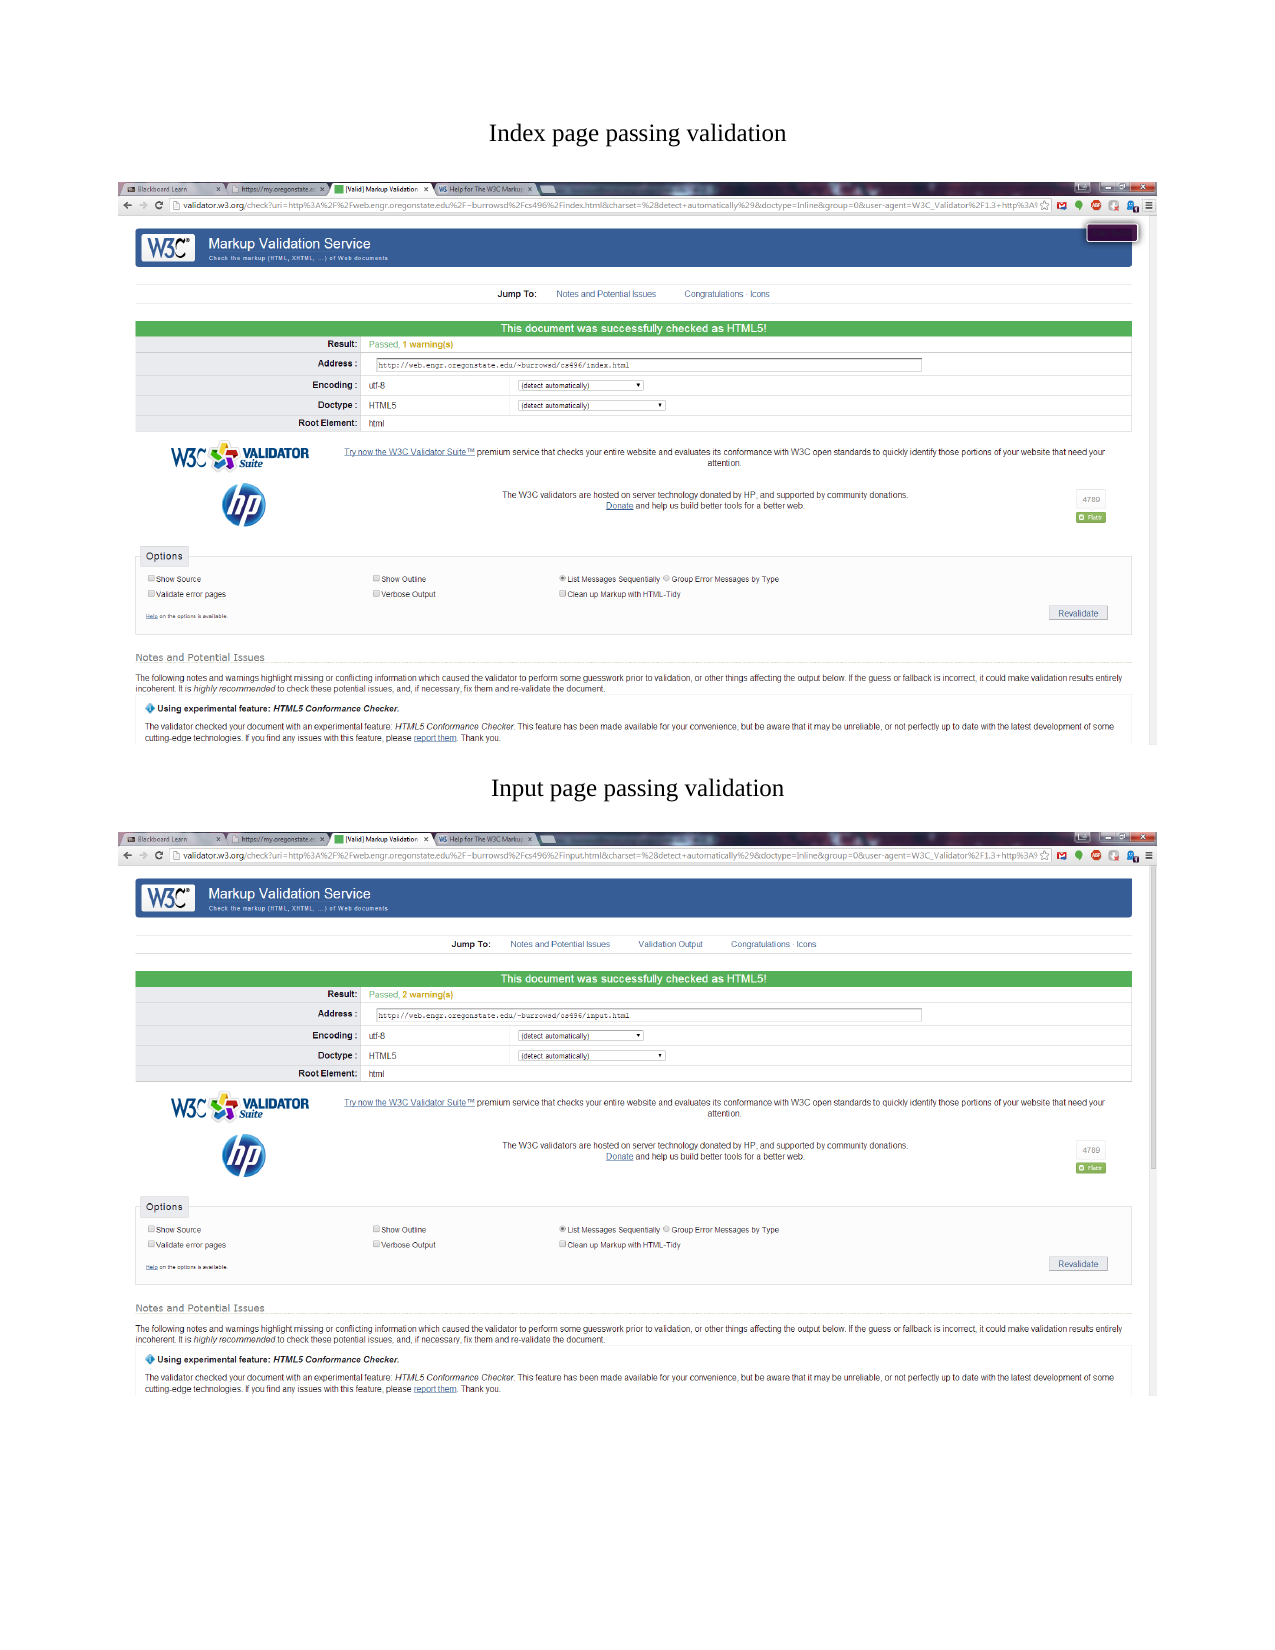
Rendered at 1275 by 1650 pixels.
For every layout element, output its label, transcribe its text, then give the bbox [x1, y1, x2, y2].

text Input page passing validation [118, 773, 1157, 802]
text Index page passing validation [118, 118, 1157, 147]
picture [118, 182, 1157, 745]
picture [118, 832, 1157, 1396]
